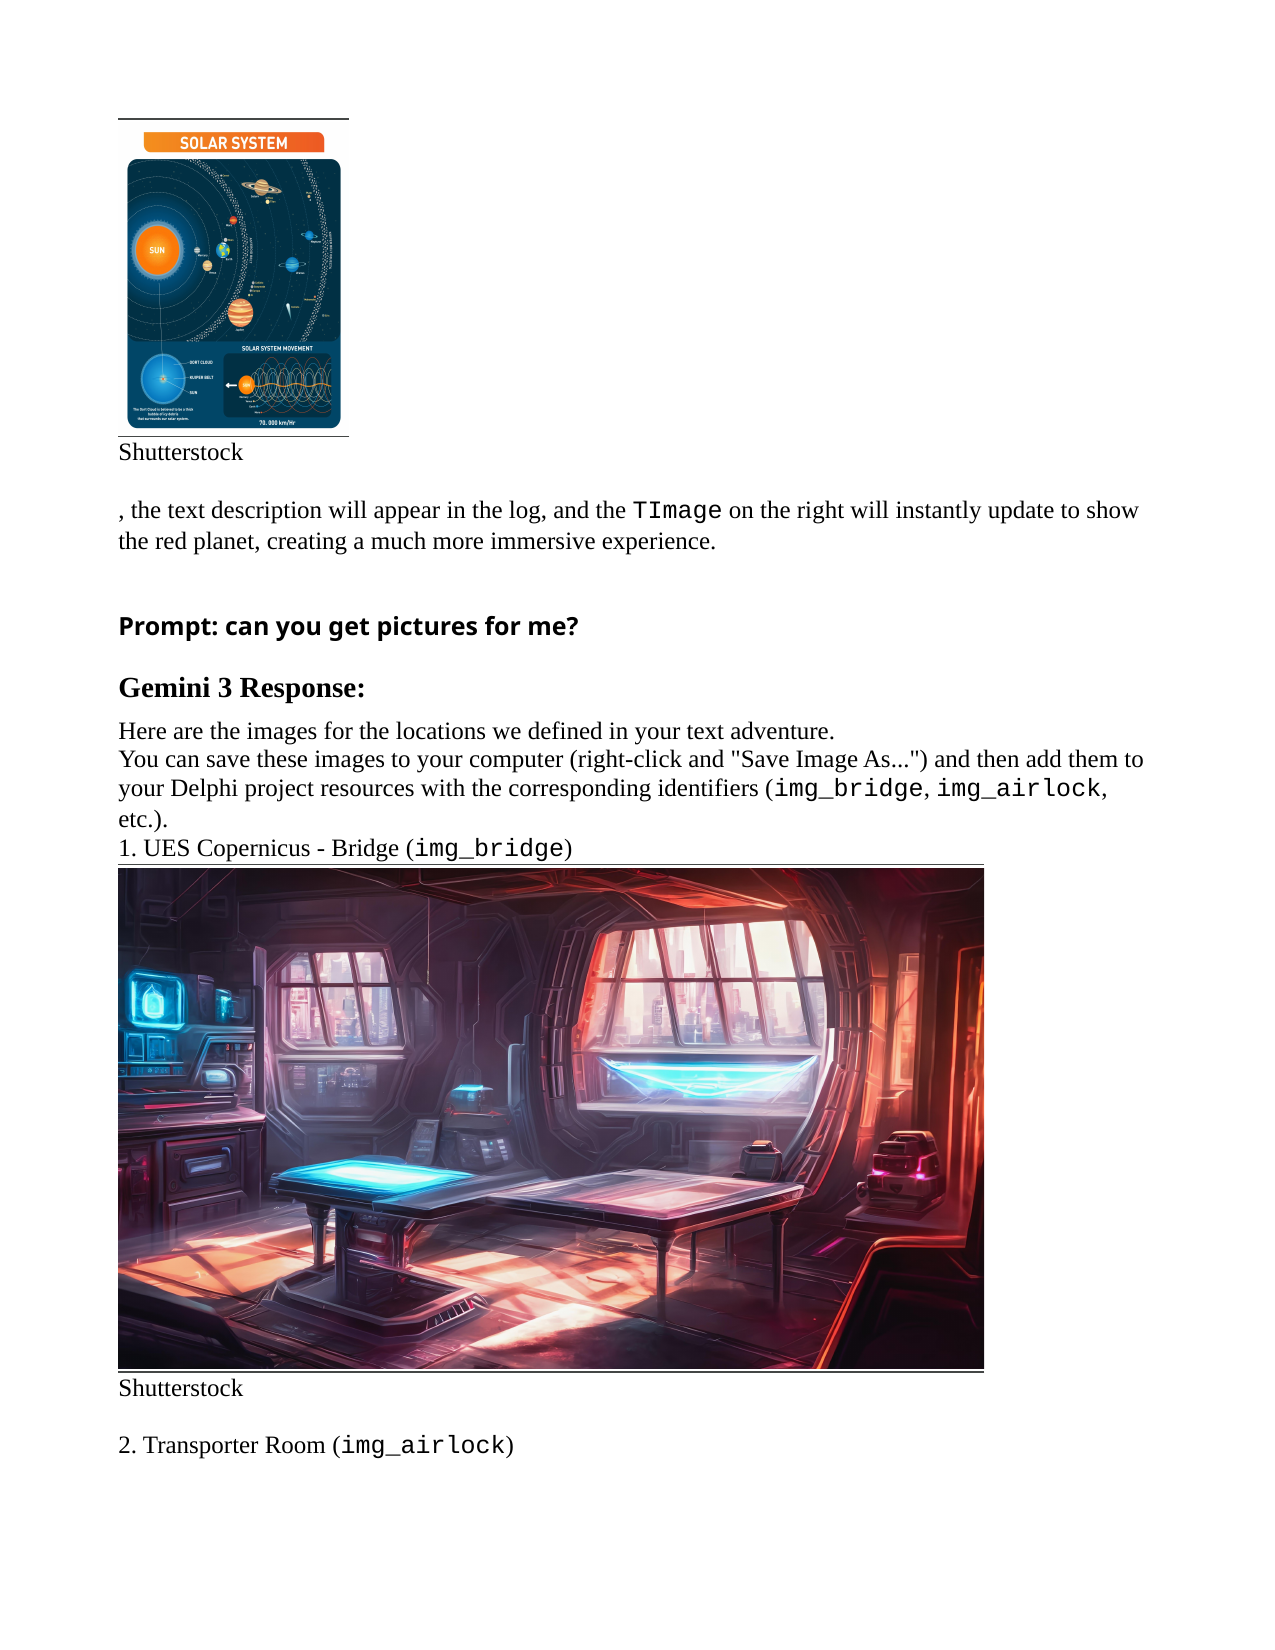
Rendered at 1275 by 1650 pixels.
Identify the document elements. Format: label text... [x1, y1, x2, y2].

picture [118, 868, 985, 1369]
text Shutterstock [118, 437, 1157, 466]
text Here are the images for the locations we defined in your text adventure. [118, 716, 1157, 744]
picture [118, 122, 350, 433]
text Shutterstock [118, 1373, 1157, 1401]
text , the text description will appear in the log, and the TImage on the right will instantly update to show the red planet, creating a much more immersive experience. [118, 495, 1157, 554]
text 2. Transporter Room (img_airlock) [118, 1430, 1157, 1461]
text 1. UES Copernicus - Bridge (img_bridge) [118, 833, 1157, 864]
text You can save these images to your computer (right-click and "Save Image As...") and then add them to your Delphi project resources with the corresponding identifiers (img_bridge, img_airlock, etc.). [118, 744, 1157, 833]
subtitle Prompt: can you get pictures for me? [118, 604, 1157, 643]
subtitle Gemini 3 Response: [118, 670, 1157, 703]
